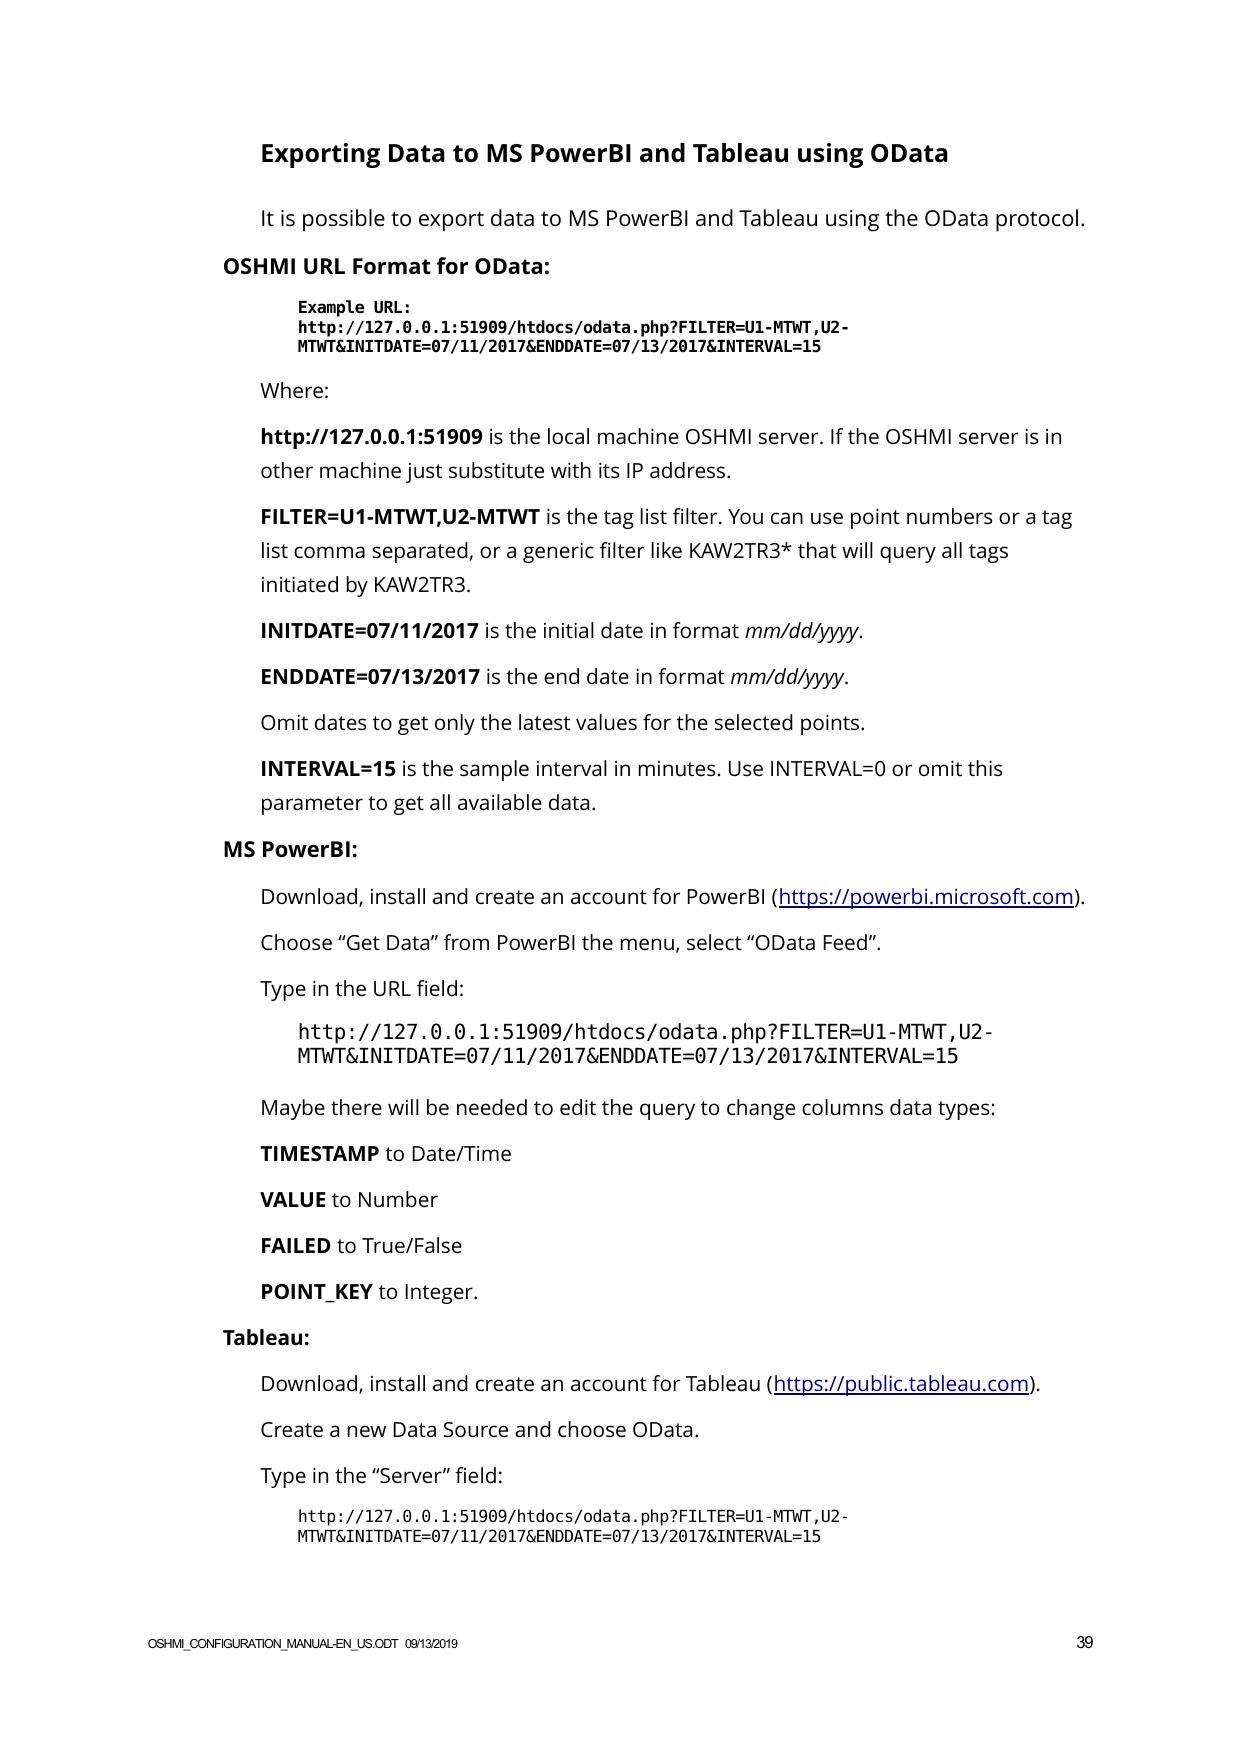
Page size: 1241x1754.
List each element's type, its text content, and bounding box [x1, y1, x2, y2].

text http://127.0.0.1:51909/htdocs/odata.php?FILTER=U1-MTWT,U2-MTWT&INITDATE=07/11/2017&ENDDATE=07/13/2017&INTERVAL=15 [298, 1507, 1093, 1546]
text INTERVAL=15 is the sample interval in minutes. Use INTERVAL=0 or omit this parameter to get all available data. [260, 754, 1093, 817]
text Create a new Data Source and choose OData. [260, 1415, 1093, 1444]
text FAILED to True/False [260, 1231, 1093, 1259]
text ENDDATE=07/13/2017 is the end date in format mm/dd/yyyy. [260, 662, 1093, 691]
text Example URL: [298, 298, 1093, 318]
text POINT_KEY to Integer. [260, 1277, 1093, 1306]
text INITDATE=07/11/2017 is the initial date in format mm/dd/yyyy. [260, 616, 1093, 644]
text VALUE to Number [260, 1185, 1093, 1213]
text Download, install and create an account for PowerBI (https://powerbi.microsoft.com). [260, 882, 1093, 911]
text It is possible to export data to MS PowerBI and Tableau using the OData protocol. [260, 203, 1093, 233]
text Type in the URL field: [260, 974, 1093, 1003]
text TIMESTAMP to Date/Time [260, 1139, 1093, 1167]
subtitle Exporting Data to MS PowerBI and Tableau using OData [260, 136, 1093, 170]
text Maybe there will be needed to edit the query to change columns data types: [260, 1093, 1093, 1121]
text http://127.0.0.1:51909 is the local machine OSHMI server. If the OSHMI server is in other machine just substitute with its IP address. [260, 422, 1093, 484]
text OSHMI URL Format for OData: [223, 251, 1093, 280]
text Type in the “Server” field: [260, 1461, 1093, 1490]
text http://127.0.0.1:51909/htdocs/odata.php?FILTER=U1-MTWT,U2-MTWT&INITDATE=07/11/2017&ENDDATE=07/13/2017&INTERVAL=15 [298, 318, 1093, 356]
text MS PowerBI: [223, 834, 1093, 864]
text Omit dates to get only the latest values for the selected points. [260, 708, 1093, 737]
text Choose “Get Data” from PowerBI the menu, select “OData Feed”. [260, 928, 1093, 957]
text Tableau: [223, 1323, 1093, 1352]
text http://127.0.0.1:51909/htdocs/odata.php?FILTER=U1-MTWT,U2-MTWT&INITDATE=07/11/2017&ENDDATE=07/13/2017&INTERVAL=15 [298, 1020, 1093, 1069]
text Where: [260, 376, 1093, 404]
text FILTER=U1-MTWT,U2-MTWT is the tag list filter. You can use point numbers or a tag list comma separated, or a generic filter like KAW2TR3* that will query all tags initiated by KAW2TR3. [260, 502, 1093, 598]
text Download, install and create an account for Tableau (https://public.tableau.com). [260, 1369, 1093, 1398]
